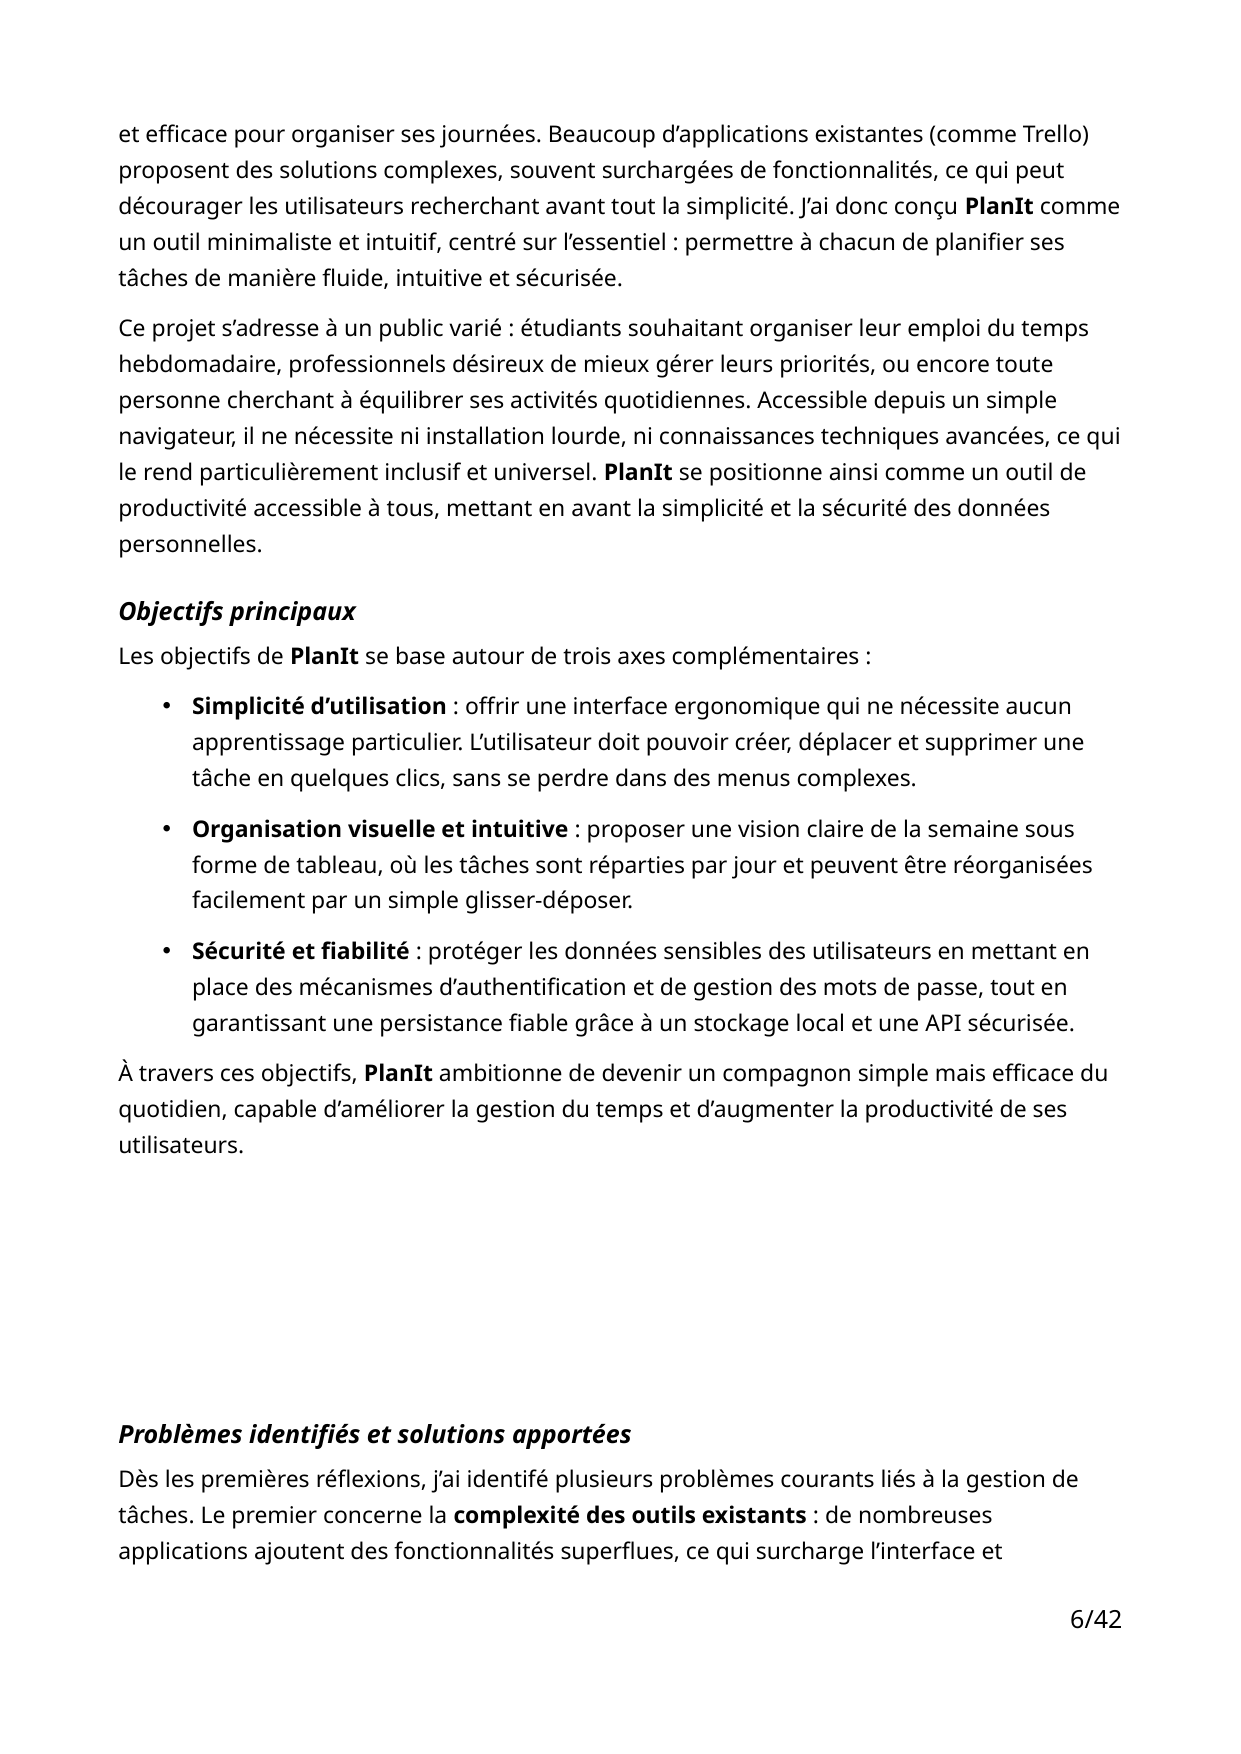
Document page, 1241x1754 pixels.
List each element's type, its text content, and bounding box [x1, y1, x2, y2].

text et efficace pour organiser ses journées. Beaucoup d’applications existantes (comme Trello) proposent des solutions complexes, souvent surchargées de fonctionnalités, ce qui peut décourager les utilisateurs recherchant avant tout la simplicité. J’ai donc conçu PlanIt comme un outil minimaliste et intuitif, centré sur l’essentiel : permettre à chacun de planifier ses tâches de manière fluide, intuitive et sécurisée. [118, 118, 1122, 293]
text Ce projet s’adresse à un public varié : étudiants souhaitant organiser leur emploi du temps hebdomadaire, professionnels désireux de mieux gérer leurs priorités, ou encore toute personne cherchant à équilibrer ses activités quotidiennes. Accessible depuis un simple navigateur, il ne nécessite ni installation lourde, ni connaissances techniques avancées, ce qui le rend particulièrement inclusif et universel. PlanIt se positionne ainsi comme un outil de productivité accessible à tous, mettant en avant la simplicité et la sécurité des données personnelles. [118, 312, 1122, 559]
list Simplicité d’utilisation : offrir une interface ergonomique qui ne nécessite aucun apprentissage particulier. L’utilisateur doit pouvoir créer, déplacer et supprimer une tâche en quelques clics, sans se perdre dans des menus complexes. [162, 690, 1122, 793]
subtitle Objectifs principaux [118, 593, 1122, 627]
subtitle Problèmes identifiés et solutions apportées [118, 1417, 1122, 1451]
list Organisation visuelle et intuitive : proposer une vision claire de la semaine sous forme de tableau, où les tâches sont réparties par jour et peuvent être réorganisées facilement par un simple glisser-déposer. [162, 813, 1122, 916]
text À travers ces objectifs, PlanIt ambitionne de devenir un compagnon simple mais efficace du quotidien, capable d’améliorer la gestion du temps et d’augmenter la productivité de ses utilisateurs. [118, 1057, 1122, 1161]
text Les objectifs de PlanIt se base autour de trois axes complémentaires : [118, 640, 1122, 671]
list Sécurité et fiabilité : protéger les données sensibles des utilisateurs en mettant en place des mécanismes d’authentification et de gestion des mots de passe, tout en garantissant une persistance fiable grâce à un stockage local et une API sécurisée. [162, 935, 1122, 1038]
text Dès les premières réflexions, j’ai identifé plusieurs problèmes courants liés à la gestion de tâches. Le premier concerne la complexité des outils existants : de nombreuses applications ajoutent des fonctionnalités superflues, ce qui surcharge l’interface et [118, 1463, 1122, 1566]
